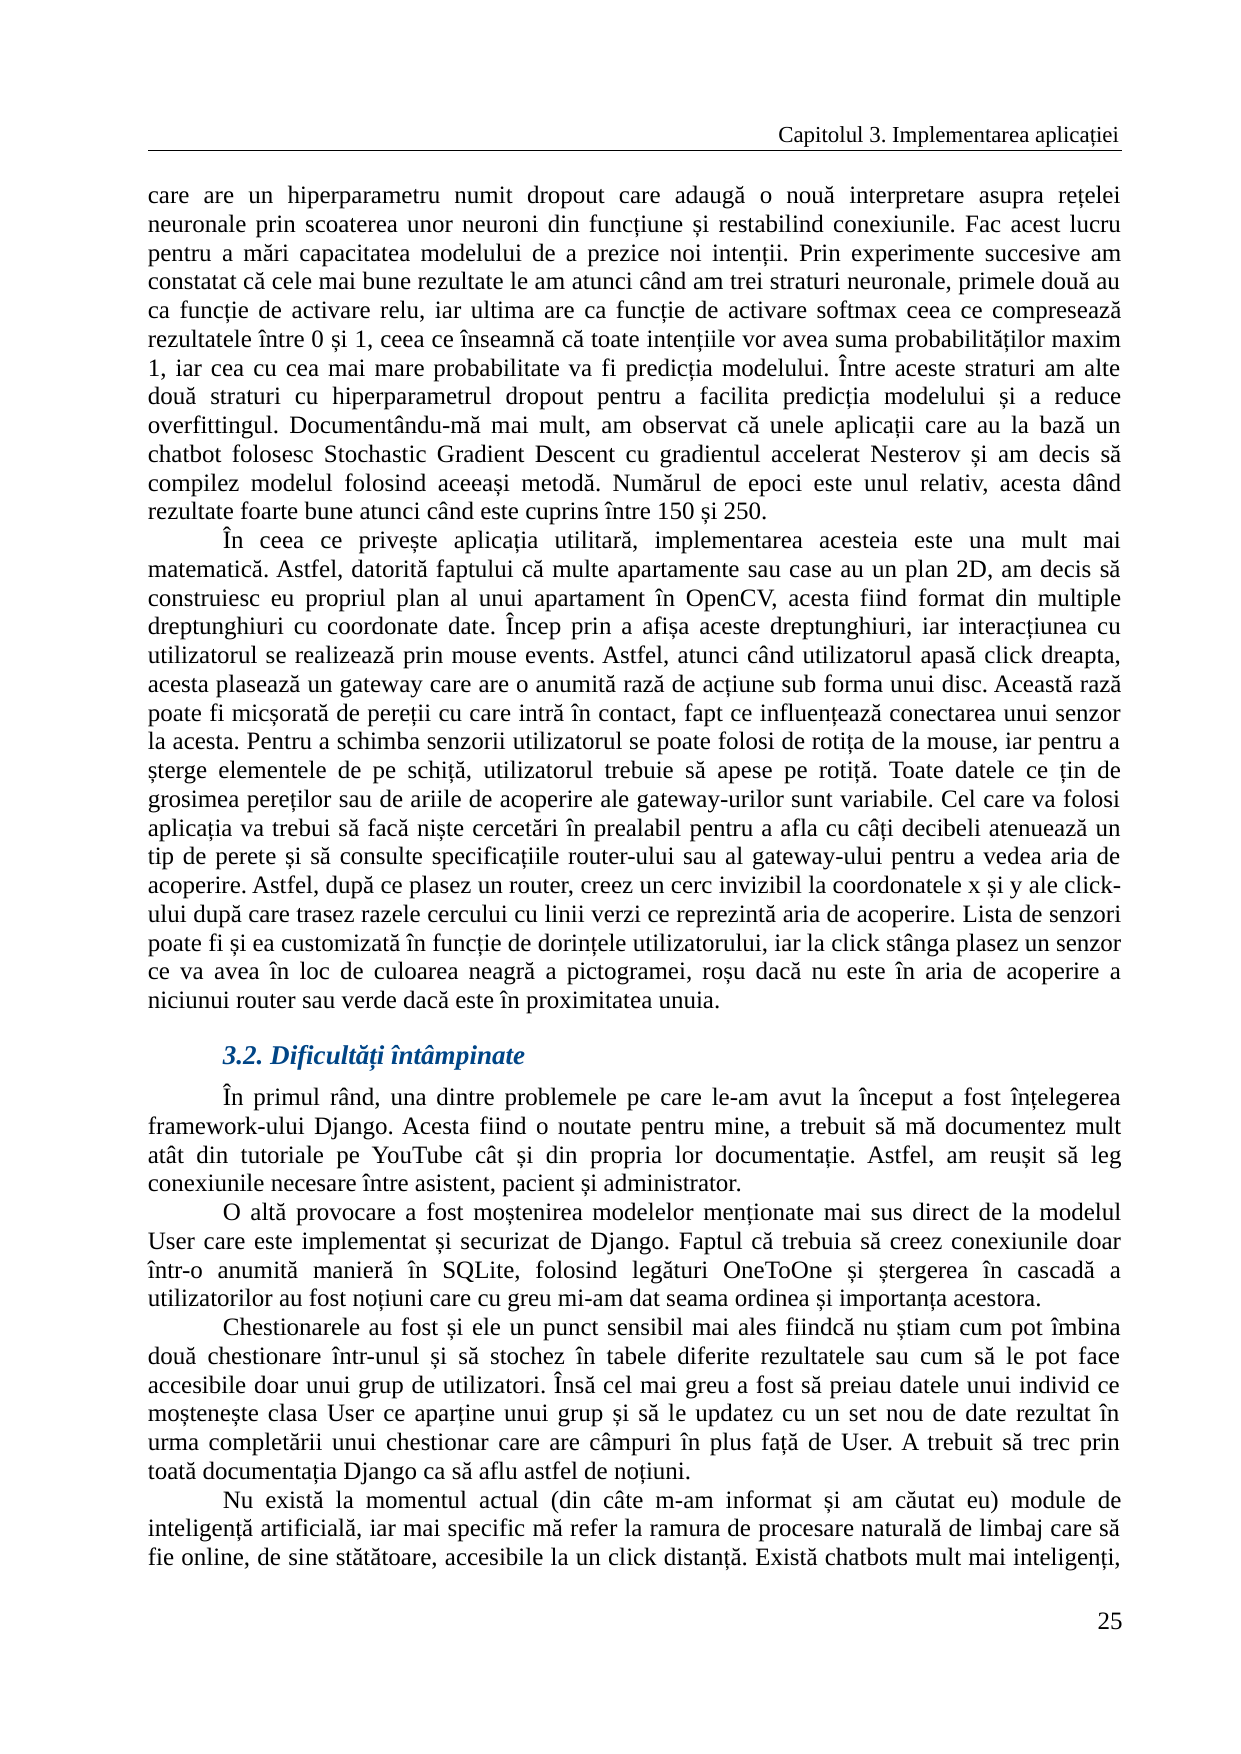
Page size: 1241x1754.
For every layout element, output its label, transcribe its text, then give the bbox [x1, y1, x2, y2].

text O altă provocare a fost moștenirea modelelor menționate mai sus direct de la modelul User care este implementat și securizat de Django. Faptul că trebuia să creez conexiunile doar într-o anumită manieră în SQLite, folosind legături OneToOne și ștergerea în cascadă a utilizatorilor au fost noțiuni care cu greu mi-am dat seama ordinea și importanța acestora. [148, 1197, 1122, 1312]
text În ceea ce privește aplicația utilitară, implementarea acesteia este una mult mai matematică. Astfel, datorită faptului că multe apartamente sau case au un plan 2D, am decis să construiesc eu propriul plan al unui apartament în OpenCV, acesta fiind format din multiple dreptunghiuri cu coordonate date. Încep prin a afișa aceste dreptunghiuri, iar interacțiunea cu utilizatorul se realizează prin mouse events. Astfel, atunci când utilizatorul apasă click dreapta, acesta plasează un gateway care are o anumită rază de acțiune sub forma unui disc. Această rază poate fi micșorată de pereții cu care intră în contact, fapt ce influențează conectarea unui senzor la acesta. Pentru a schimba senzorii utilizatorul se poate folosi de rotița de la mouse, iar pentru a șterge elementele de pe schiță, utilizatorul trebuie să apese pe rotiță. Toate datele ce țin de grosimea pereților sau de ariile de acoperire ale gateway-urilor sunt variabile. Cel care va folosi aplicația va trebui să facă niște cercetări în prealabil pentru a afla cu câți decibeli atenuează un tip de perete și să consulte specificațiile router-ului sau al gateway-ului pentru a vedea aria de acoperire. Astfel, după ce plasez un router, creez un cerc invizibil la coordonatele x și y ale click-ului după care trasez razele cercului cu linii verzi ce reprezintă aria de acoperire. Lista de senzori poate fi și ea customizată în funcție de dorințele utilizatorului, iar la click stânga plasez un senzor ce va avea în loc de culoarea neagră a pictogramei, roșu dacă nu este în aria de acoperire a niciunui router sau verde dacă este în proximitatea unuia. [148, 525, 1122, 1014]
text În primul rând, una dintre problemele pe care le-am avut la început a fost înțelegerea framework-ului Django. Acesta fiind o noutate pentru mine, a trebuit să mă documentez mult atât din tutoriale pe YouTube cât și din propria lor documentație. Astfel, am reușit să leg conexiunile necesare între asistent, pacient și administrator. [148, 1082, 1122, 1197]
text care are un hiperparametru numit dropout care adaugă o nouă interpretare asupra rețelei neuronale prin scoaterea unor neuroni din funcțiune și restabilind conexiunile. Fac acest lucru pentru a mări capacitatea modelului de a prezice noi intenții. Prin experimente succesive am constatat că cele mai bune rezultate le am atunci când am trei straturi neuronale, primele două au ca funcție de activare relu, iar ultima are ca funcție de activare softmax ceea ce compresează rezultatele între 0 și 1, ceea ce înseamnă că toate intențiile vor avea suma probabilităților maxim 1, iar cea cu cea mai mare probabilitate va fi predicția modelului. Între aceste straturi am alte două straturi cu hiperparametrul dropout pentru a facilita predicția modelului și a reduce overfittingul. Documentându-mă mai mult, am observat că unele aplicații care au la bază un chatbot folosesc Stochastic Gradient Descent cu gradientul accelerat Nesterov și am decis să compilez modelul folosind aceeași metodă. Numărul de epoci este unul relativ, acesta dând rezultate foarte bune atunci când este cuprins între 150 și 250. [148, 180, 1122, 525]
text Nu există la momentul actual (din câte m-am informat și am căutat eu) module de inteligență artificială, iar mai specific mă refer la ramura de procesare naturală de limbaj care să fie online, de sine stătătoare, accesibile la un click distanță. Există chatbots mult mai inteligenți, [148, 1485, 1122, 1571]
text Chestionarele au fost și ele un punct sensibil mai ales fiindcă nu știam cum pot îmbina două chestionare într-unul și să stochez în tabele diferite rezultatele sau cum să le pot face accesibile doar unui grup de utilizatori. Însă cel mai greu a fost să preiau datele unui individ ce moștenește clasa User ce aparține unui grup și să le updatez cu un set nou de date rezultat în urma completării unui chestionar care are câmpuri în plus față de User. A trebuit să trec prin toată documentația Django ca să aflu astfel de noțiuni. [148, 1312, 1122, 1485]
subtitle Dificultăți întâmpinate [223, 1039, 1122, 1070]
